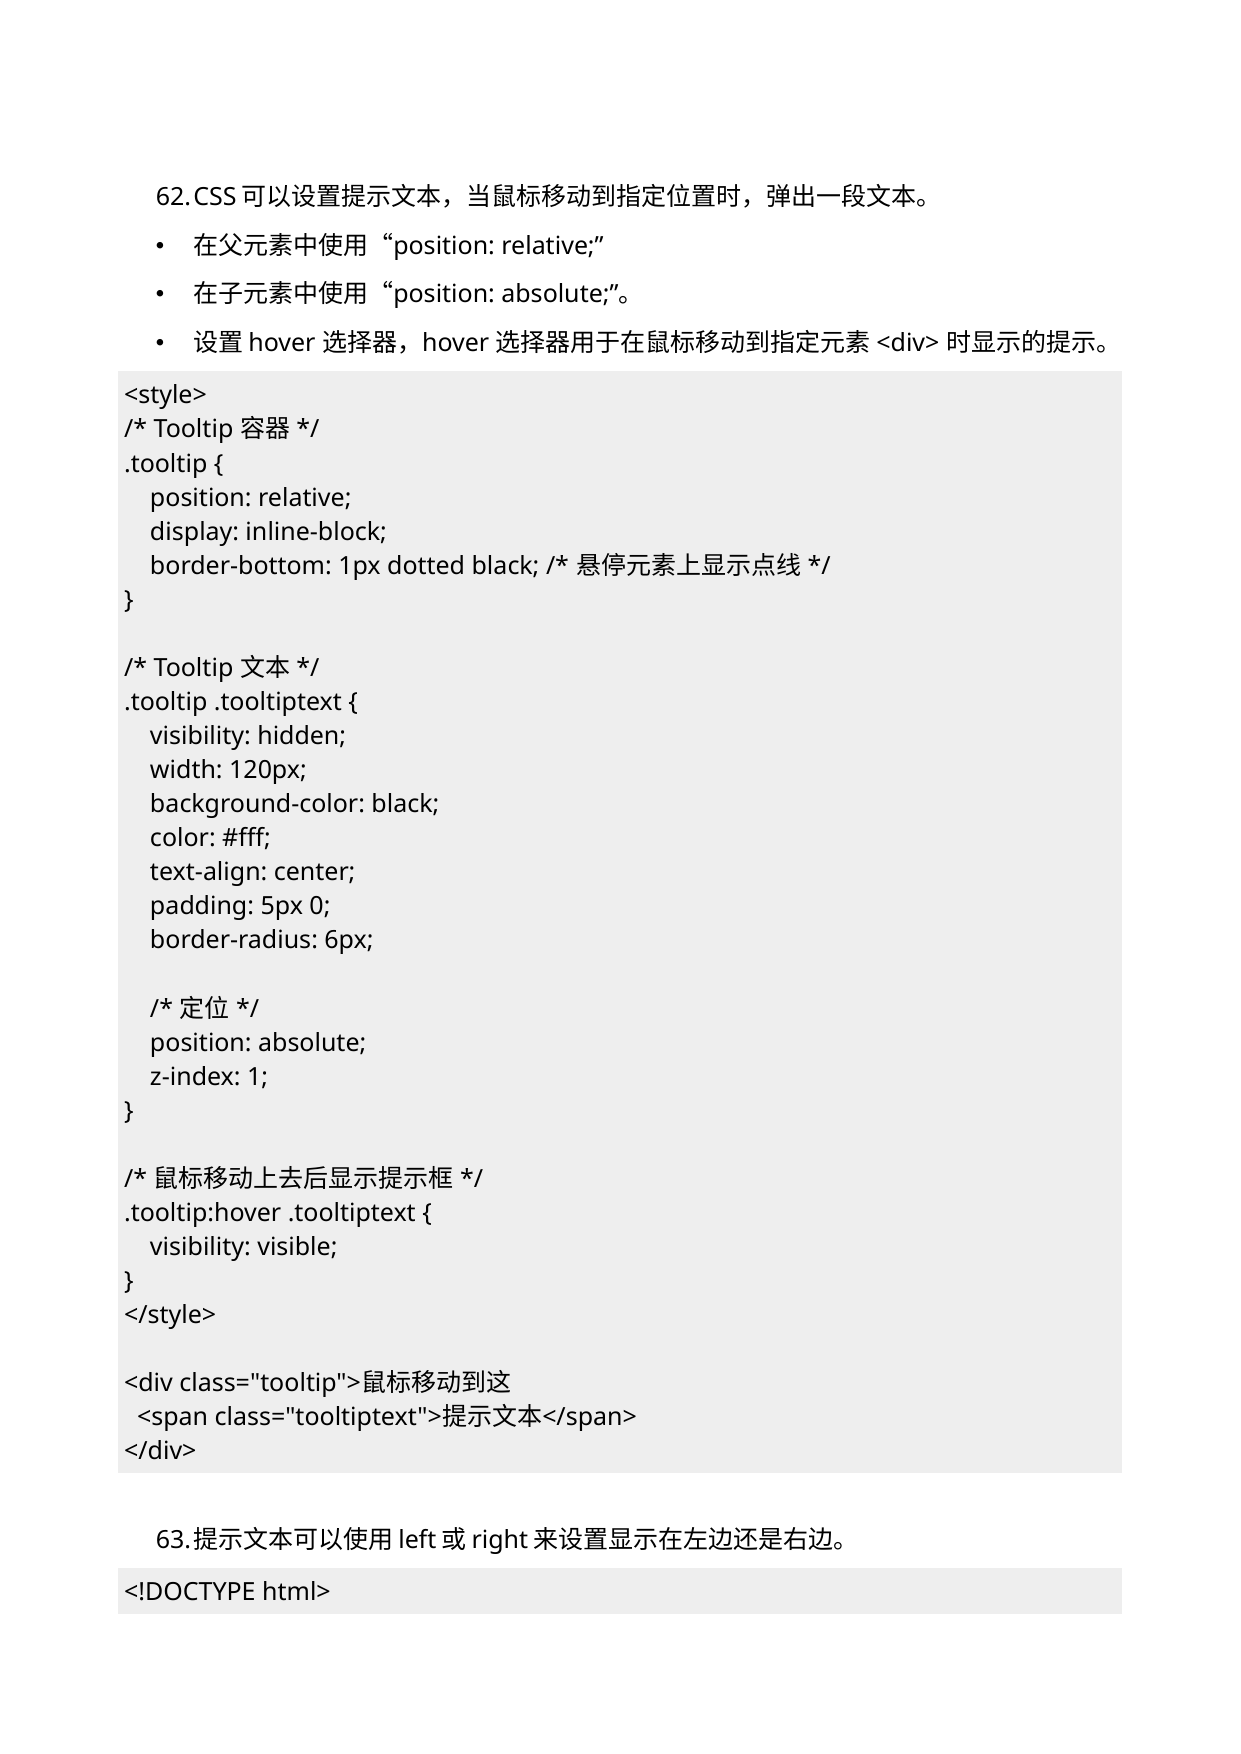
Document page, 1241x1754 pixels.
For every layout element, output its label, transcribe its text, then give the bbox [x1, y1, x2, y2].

list 提示文本可以使用left或right来设置显示在左边还是右边。 [156, 1519, 1122, 1556]
table_header <!DOCTYPE html> [118, 1568, 1122, 1614]
list 设置hover 选择器，hover 选择器用于在鼠标移动到指定元素 <div> 时显示的提示。 [156, 323, 1122, 359]
list CSS可以设置提示文本，当鼠标移动到指定位置时，弹出一段文本。 [156, 176, 1122, 213]
list 在父元素中使用“position: relative;” [156, 225, 1122, 261]
table_header <style> /* Tooltip 容器 */ .tooltip { position: relative; display: inline-block; border-bottom: 1px dotted black; /* 悬停元素上显示点线 */ } /* Tooltip 文本 */ .tooltip .tooltiptext { visibility: hidden; width: 120px; background-color: black; color: #fff; text-align: center; padding: 5px 0; border-radius: 6px; /* 定位 */ position: absolute; z-index: 1; } /* 鼠标移动上去后显示提示框 */ .tooltip:hover .tooltiptext { visibility: visible; } </style> <div class="tooltip">鼠标移动到这 <span class="tooltiptext">提示文本</span> </div> [118, 371, 1122, 1473]
list 在子元素中使用“position: absolute;”。 [156, 274, 1122, 310]
